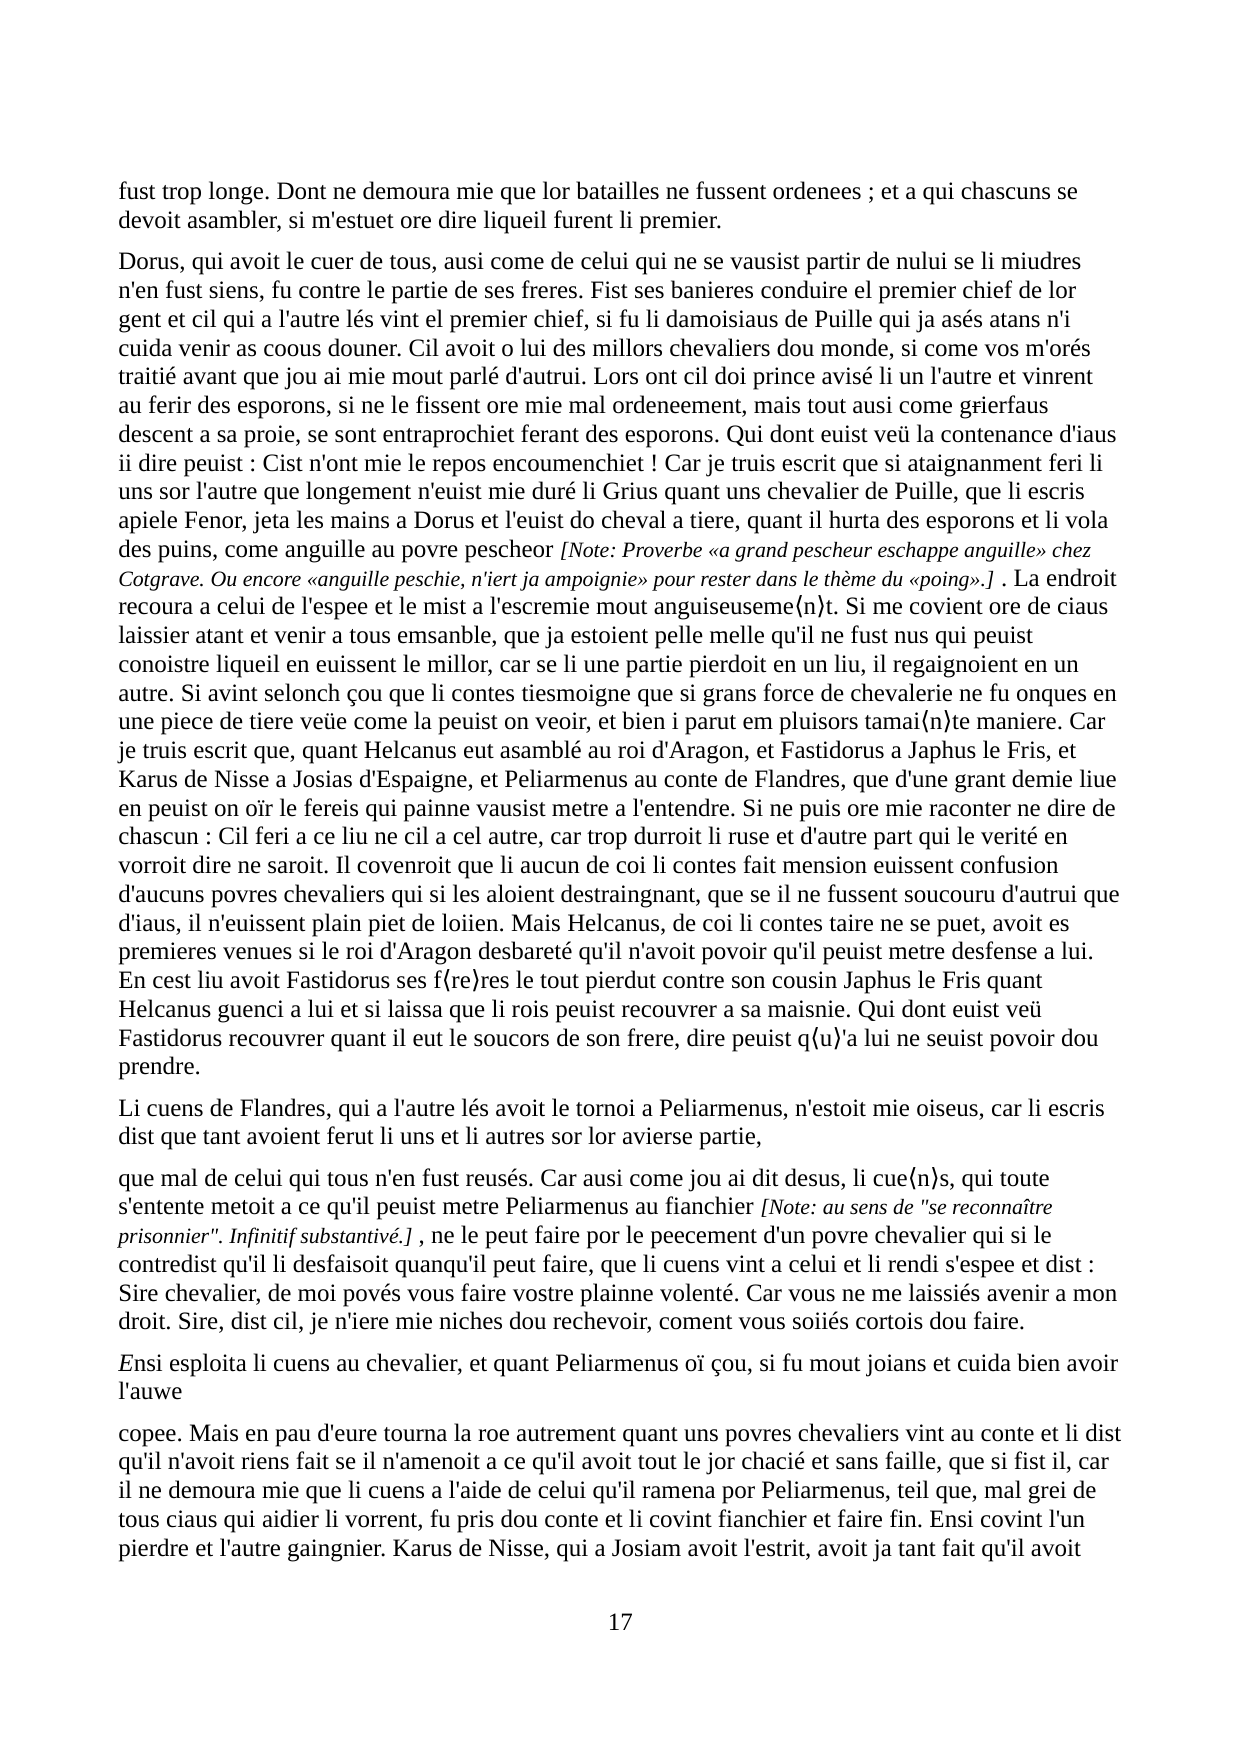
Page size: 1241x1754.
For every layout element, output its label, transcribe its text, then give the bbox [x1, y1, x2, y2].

text Li cuens de Flandres, qui a l'autre lés avoit le tornoi a Peliarmenus, n'estoit mie oiseus, car li escris dist que tant avoient ferut li uns et li autres sor lor avierse partie, [118, 936, 1122, 994]
text Ensi esploita li cuens au chevalier, et quant Peliarmenus oï çou, si fu mout joians et cuida bien avoir l'auwe [118, 1191, 1122, 1249]
text copee. Mais en pau d'eure tourna la roe autrement quant uns povres chevaliers vint au conte et li dist qu'il n'avoit riens fait se il n'amenoit a ce qu'il avoit tout le jor chacié et sans faille, que si fist il, car il ne demoura mie que li cuens a l'aide de celui qu'il ramena por Peliarmenus, teil que, mal grei de tous ciaus qui aidier li vorrent, fu pris dou conte et li covint fianchier et faire fin. Ensi covint l'un pierdre et l'autre gaingnier. Karus de Nisse, qui a Josiam avoit l'estrit, avoit ja tant fait qu'il avoit mis lui et les siens ausi come au sofrir dou tout quant novieles vinrent a Helcanus, qui ne se tenoit ausi come nient a sa bai taille, anchois chiercoit l'un et puis l'autre por savoir liqueil en avoient le millour ne le piour, et tant qu'il s'enbati ausi come par aventure sor le damoisiel de Calabre, que Mirus avoit mout mis entrepiés, q⟨ua⟩nt il vint a ce point sour lui et feri a diestre et a seniestre en teil maniere que vausist Mirus u non, li a fait guerpir le damoisiel, qui mout avoit mis grant painne a lui desfendre isi conme Helcanus. Lors quant Mirus vit Helcanus, fu si avirounes qu'il covint que il se meist dou tout a sousfrir de ci a dont que li damoisiaus de Chalabre se fu recovrés, et vint l'espee ou poi⟨n⟩t de si parfaite viertu que il a ciaus lor doubla souffrance. Quant Helcanus se senti desempeechiet, si s'aficha es estriers, por coi li diestrier archoiier desous lui, et apriés tint l'espee toute nue, si poinst le cheval que li despecha la priesse en teil maniere que mal de celui qui voie ne li ait faite. Dont s'en vint u Dorus avoit encore le caple au damoisiel de Puille, qui metoit grant painne a çou qu'il se peuist partir a honnor de Dorus, qui teil paine metoit a çou que il le peuist faire fianchier come une fine merveille. Et qu'en avint ? Illuech se guenci Helcanus en la priesse, si le desrompi en auteil maniere come fait li faucons le fouch des anes apriés le mallart. Qui lors euist veut le maintien coment il se prist a Dorus son frere qui le damoisiel avoit fiancié qu'il de lui ne se partiroit devant çou qu'il l'aroit mis a merci, u il lui ! Adont i eut sachié, bouté et hurté et feri en tamainte biele pluisor maniere, si qu'en la fin covint que Dorus venist au soufrir[?] [Note: Est-ce cette lettre qui est exponctuée ? ou le -r- qui suit ? Et est-ce un -s- ou un -f- ?] et le covint reuser entre ciaus qui le missent arriere de son cop, et en fu ausi come a l'issir dou sens. Lors s'escria s'enseingne en teil maniere qu'il dist : Or li aiuwe a Leum, or li aiuwe l a Leum ! Hainnaus, dont jou avoie devant parlé, n'avoit mie en oubli la parole que vous oïstes desus. Anchois eut tost entendut la parole quant il distor li aiuwe a Leum. Car il en teil maniere achainst le bon diestrier ou il sist, que vosissent il u non, remist son signor au deseure de çou que Helcanus l'avoit mis au desous. Et quant Helcanus vit qu'il avoit failli au damoisiel faire aiie, si hurta li diestrier de mervillous aïr et muet a [118, 1261, 1122, 1549]
text que mal de celui qui tous n'en fust reusés. Car ausi come jou ai dit desus, li cue⟨n⟩s, qui toute s'entente metoit a ce qu'il peuist metre Peliarmenus au fianchier [Note: au sens de "se reconnaître prisonnier". Infinitif substantivé.] , ne le peut faire por le peecement d'un povre chevalier qui si le contredist qu'il li desfaisoit quanqu'il peut faire, que li cuens vint a celui et li rendi s'espee et dist : Sire chevalier, de moi povés vous faire vostre plainne volenté. Car vous ne me laissiés avenir a mon droit. Sire, dist cil, je n'iere mie niches dou rechevoir, coment vous soiiés cortois dou faire. [118, 1006, 1122, 1179]
text Dorus, qui avoit le cuer de tous, ausi come de celui qui ne se vausist partir de nului se li miudres n'en fust siens, fu contre le partie de ses freres. Fist ses banieres conduire el premier chief de lor gent et cil qui a l'autre lés vint el premier chief, si fu li damoisiaus de Puille qui ja asés atans n'i cuida venir as coous douner. Cil avoit o lui des millors chevaliers dou monde, si come vos m'orés traitié avant que jou ai mie mout parlé d'autrui. Lors ont cil doi prince avisé li un l'autre et vinrent au ferir des esporons, si ne le fissent ore mie mal ordeneement, mais tout ausi come grierfaus descent a sa proie, se sont entraprochiet ferant des esporons. Qui dont euist veü la contenance d'iaus ii dire peuist : Cist n'ont mie le repos encoumenchiet ! Car je truis escrit que si ataignanment feri li uns sor l'autre que longement n'euist mie duré li Grius quant uns chevalier de Puille, que li escris apiele Fenor, jeta les mains a Dorus et l'euist do cheval a tiere, quant il hurta des esporons et li vola des puins, come anguille au povre pescheor [Note: Proverbe «a grand pescheur eschappe anguille» chez Cotgrave. Ou encore «anguille peschie, n'iert ja ampoignie» pour rester dans le thème du «poing».] . La endroit recoura a celui de l'espee et le mist a l'escremie mout anguiseuseme⟨n⟩t. Si me covient ore de ciaus laissier atant et venir a tous emsanble, que ja estoient pelle melle qu'il ne fust nus qui peuist conoistre liqueil en euissent le millor, car se li une partie pierdoit en un liu, il regaignoient en un autre. Si avint selonch çou que li contes tiesmoigne que si grans force de chevalerie ne fu onques en une piece de tiere veüe come la peuist on veoir, et bien i parut em pluisors tamai⟨n⟩te maniere. Car je truis escrit que, quant Helcanus eut asamblé au roi d'Aragon, et Fastidorus a Japhus le Fris, et Karus de Nisse a Josias d'Espaigne, et Peliarmenus au conte de Flandres, que d'une grant demie liue en peuist on oïr le fereis qui painne vausist metre a l'entendre. Si ne puis ore mie raconter ne dire de chascun : Cil feri a ce liu ne cil a cel autre, car trop durroit li ruse et d'autre part qui le verité en vorroit dire ne saroit. Il covenroit que li aucun de coi li contes fait mension euissent confusion d'aucuns povres chevaliers qui si les aloient destraingnant, que se il ne fussent soucouru d'autrui que d'iaus, il n'euissent plain piet de loiien. Mais Helcanus, de coi li contes taire ne se puet, avoit es premieres venues si le roi d'Aragon desbareté qu'il n'avoit povoir qu'il peuist metre desfense a lui. En cest liu avoit Fastidorus ses f⟨re⟩res le tout pierdut contre son cousin Japhus le Fris quant Helcanus guenci a lui et si laissa que li rois peuist recouvrer a sa maisnie. Qui dont euist veü Fastidorus recouvrer quant il eut le soucors de son frere, dire peuist q⟨u⟩'a lui ne seuist povoir dou prendre. [118, 176, 1122, 924]
